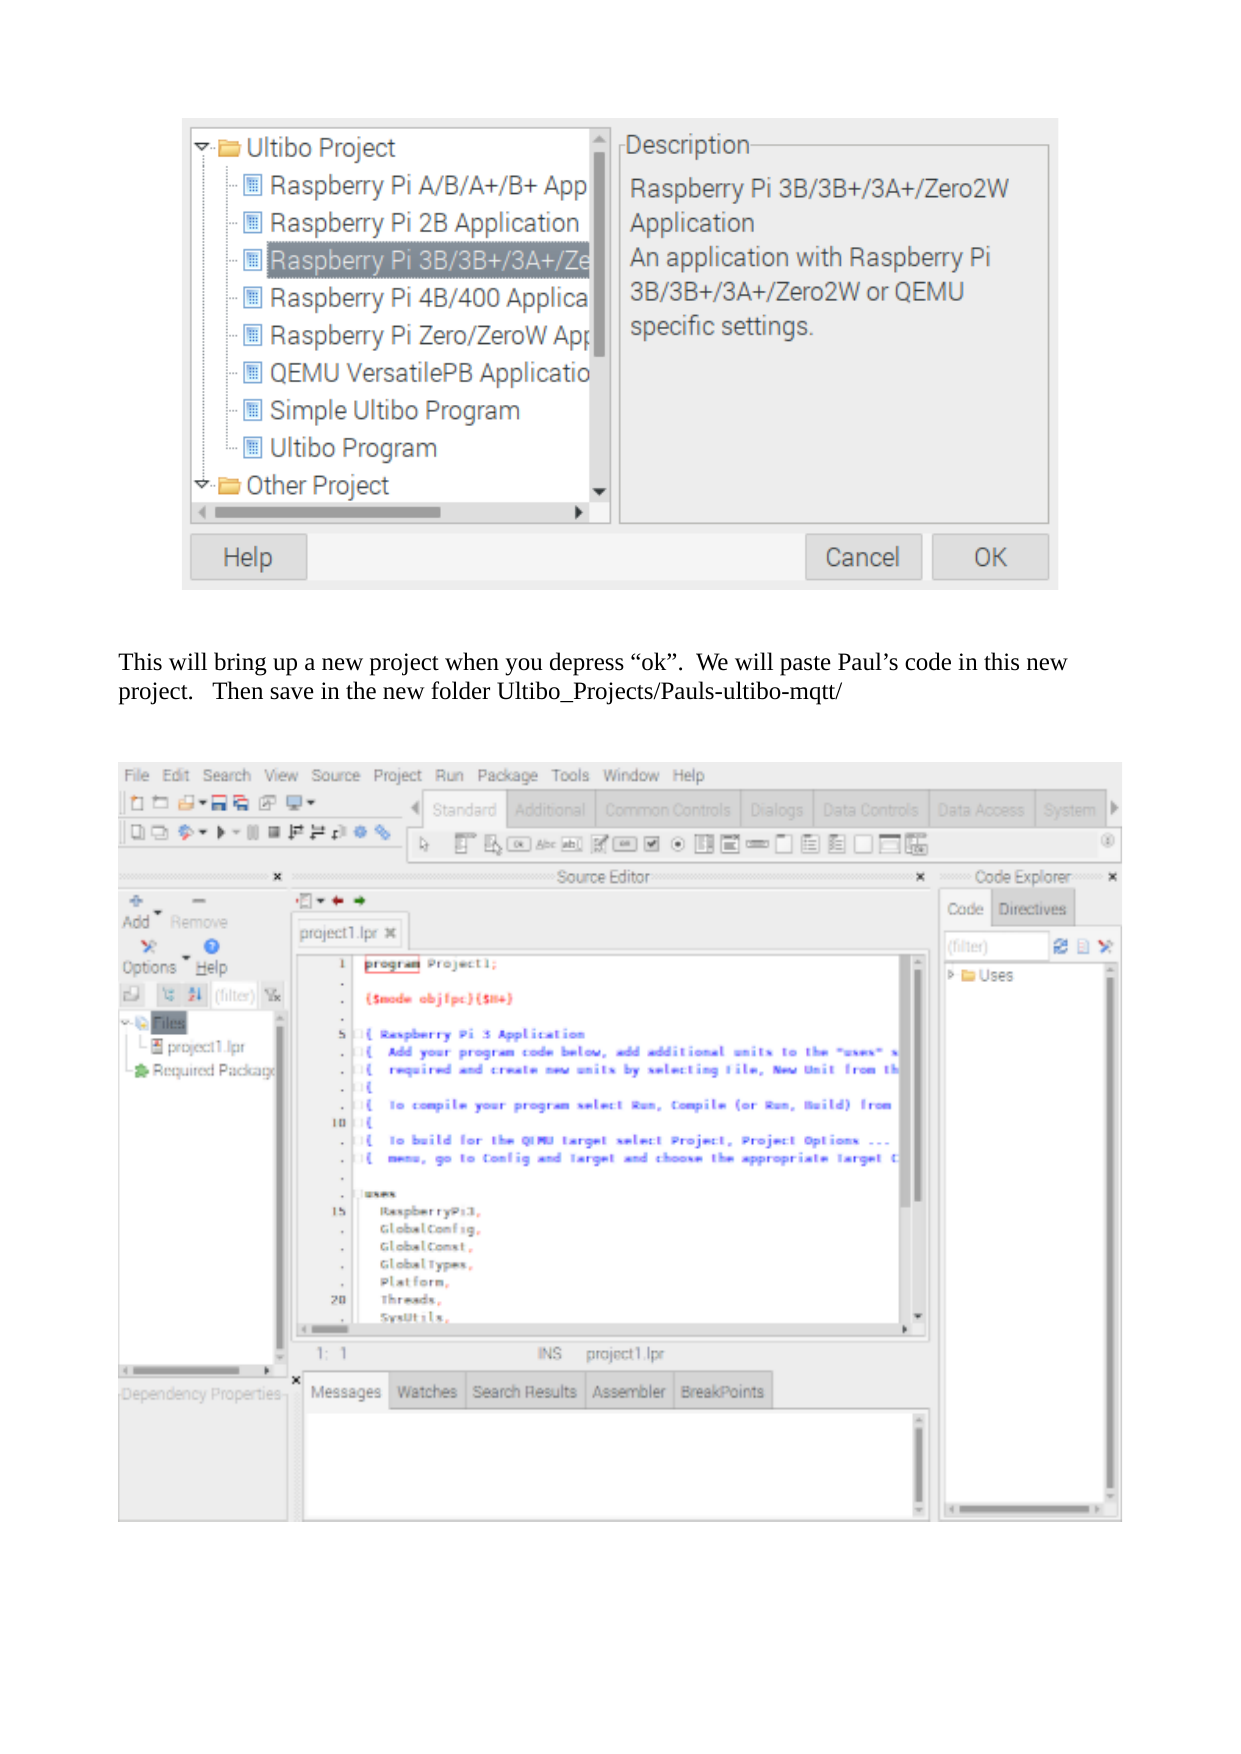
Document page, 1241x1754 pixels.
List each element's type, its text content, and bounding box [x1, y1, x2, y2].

picture [181, 118, 1059, 590]
picture [118, 762, 1123, 1522]
text This will bring up a new project when you depress “ok”. We will paste Paul’s code in this new project. Then save in the new folder Ultibo_Projects/Pauls-ultibo-mqtt/ [118, 647, 1122, 705]
